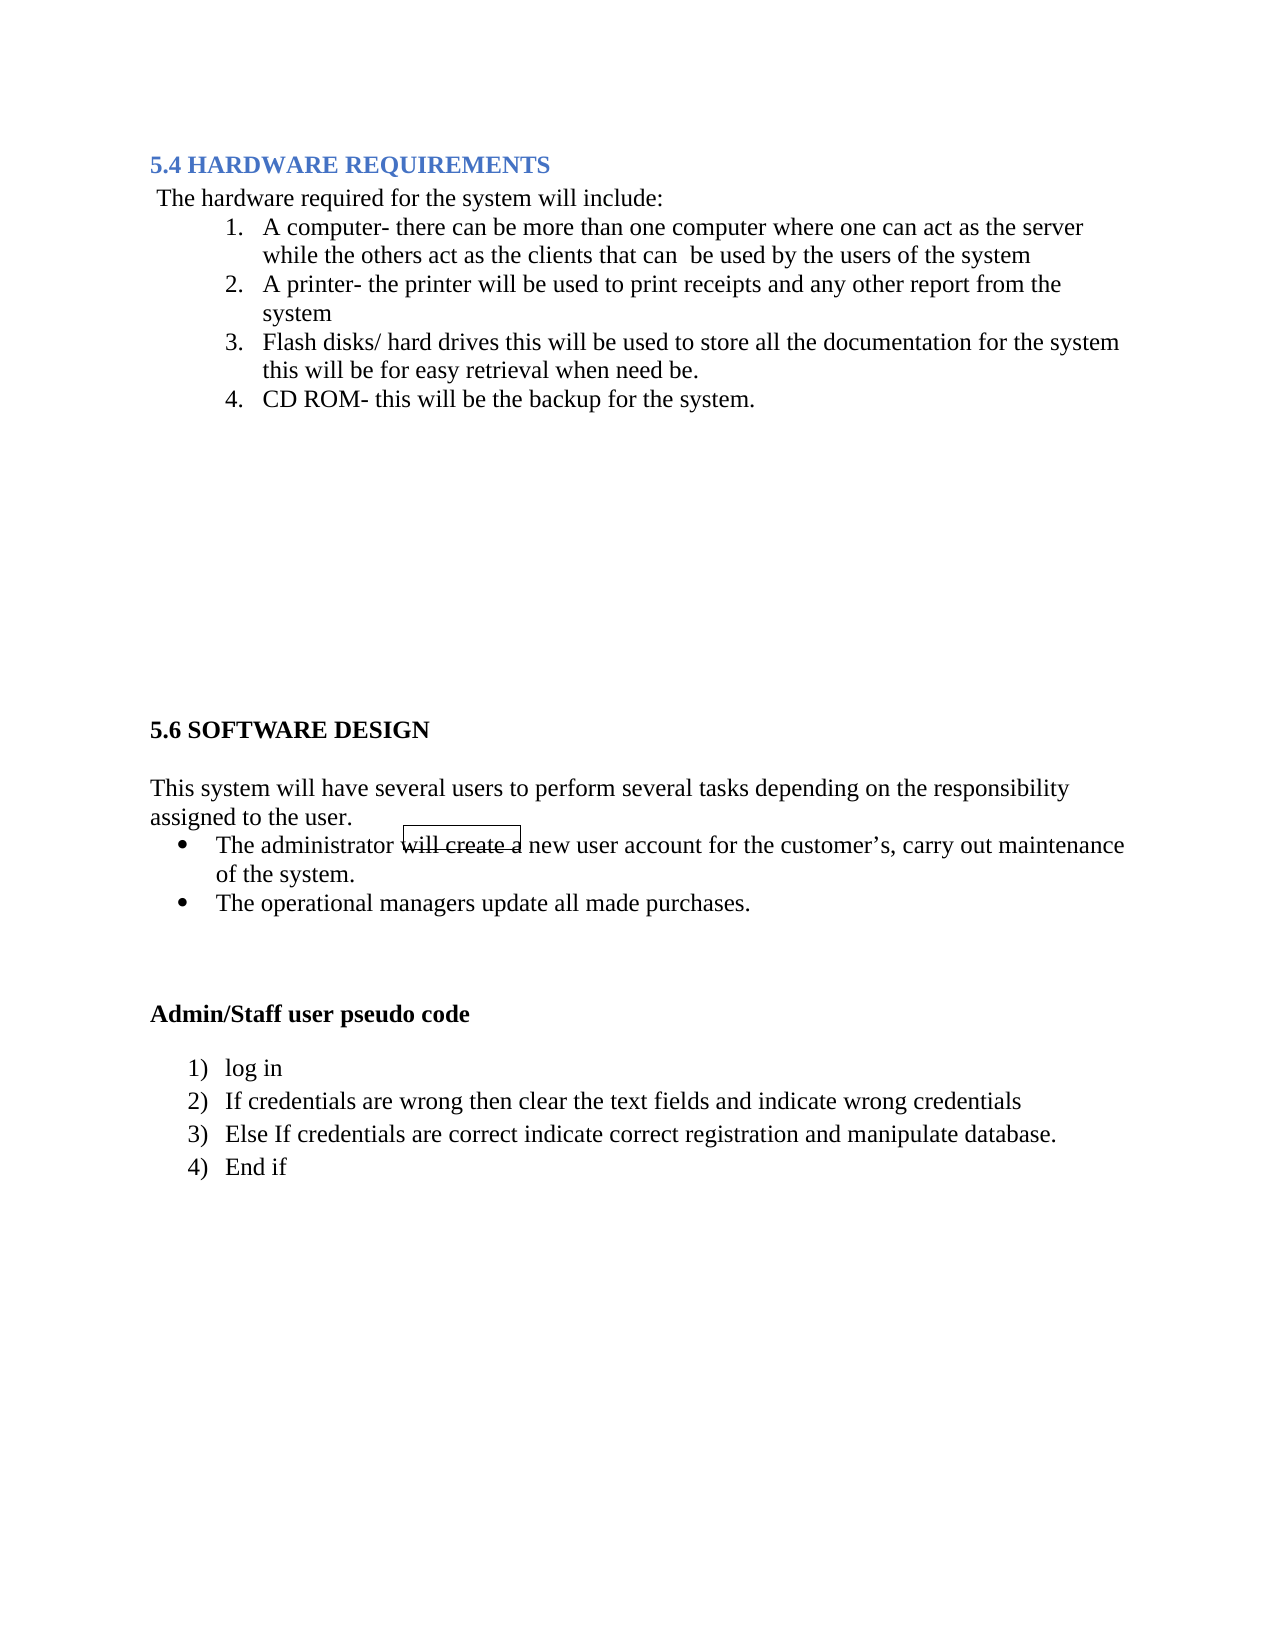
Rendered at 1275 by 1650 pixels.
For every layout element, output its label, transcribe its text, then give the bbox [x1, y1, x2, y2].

subtitle 5.4 HARDWARE REQUIREMENTS [150, 150, 1125, 179]
list Else If credentials are correct indicate correct registration and manipulate database. [187, 1119, 1125, 1148]
text The hardware required for the system will include: [150, 183, 1125, 212]
list End if [187, 1152, 1125, 1181]
list A computer- there can be more than one computer where one can act as the server while the others act as the clients that can be used by the users of the system [225, 212, 1125, 269]
list A printer- the printer will be used to print receipts and any other report from the system [225, 269, 1125, 327]
list log in [187, 1053, 1125, 1082]
subtitle 5.6 SOFTWARE DESIGN [150, 715, 1125, 744]
list The administrator will create a new user account for the customer’s, carry out maintenance of the system. [178, 831, 1125, 888]
text This system will have several users to perform several tasks depending on the responsibility assigned to the user. [150, 773, 1125, 831]
list CD ROM- this will be the backup for the system. [225, 384, 1125, 413]
list The operational managers update all made purchases. [178, 888, 1125, 917]
text Admin/Staff user pseudo code [150, 999, 1125, 1028]
list Flash disks/ hard drives this will be used to store all the documentation for the system this will be for easy retrieval when need be. [225, 327, 1125, 384]
list If credentials are wrong then clear the text fields and indicate wrong credentials [187, 1086, 1125, 1115]
